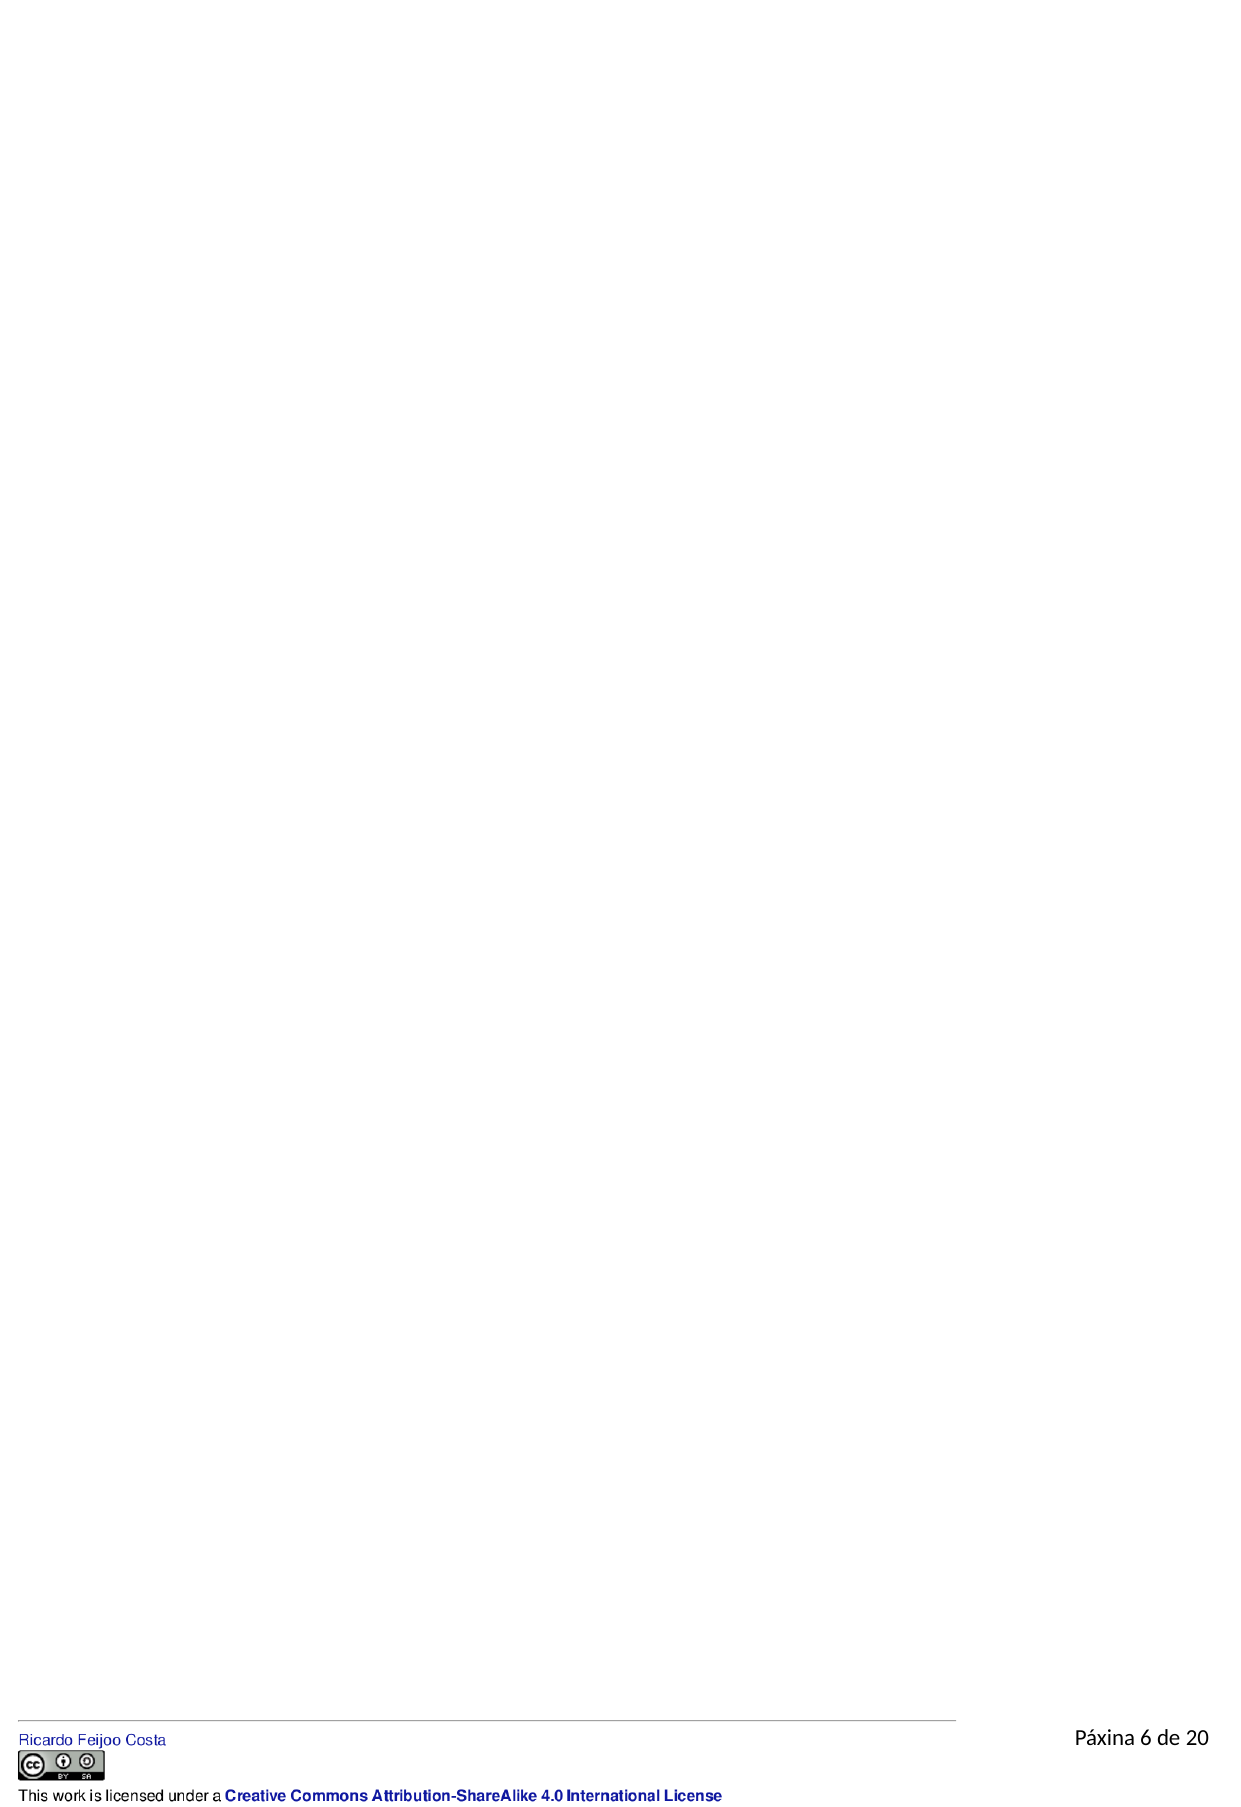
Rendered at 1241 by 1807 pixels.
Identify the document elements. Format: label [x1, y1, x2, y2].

picture [8, 1715, 957, 1806]
